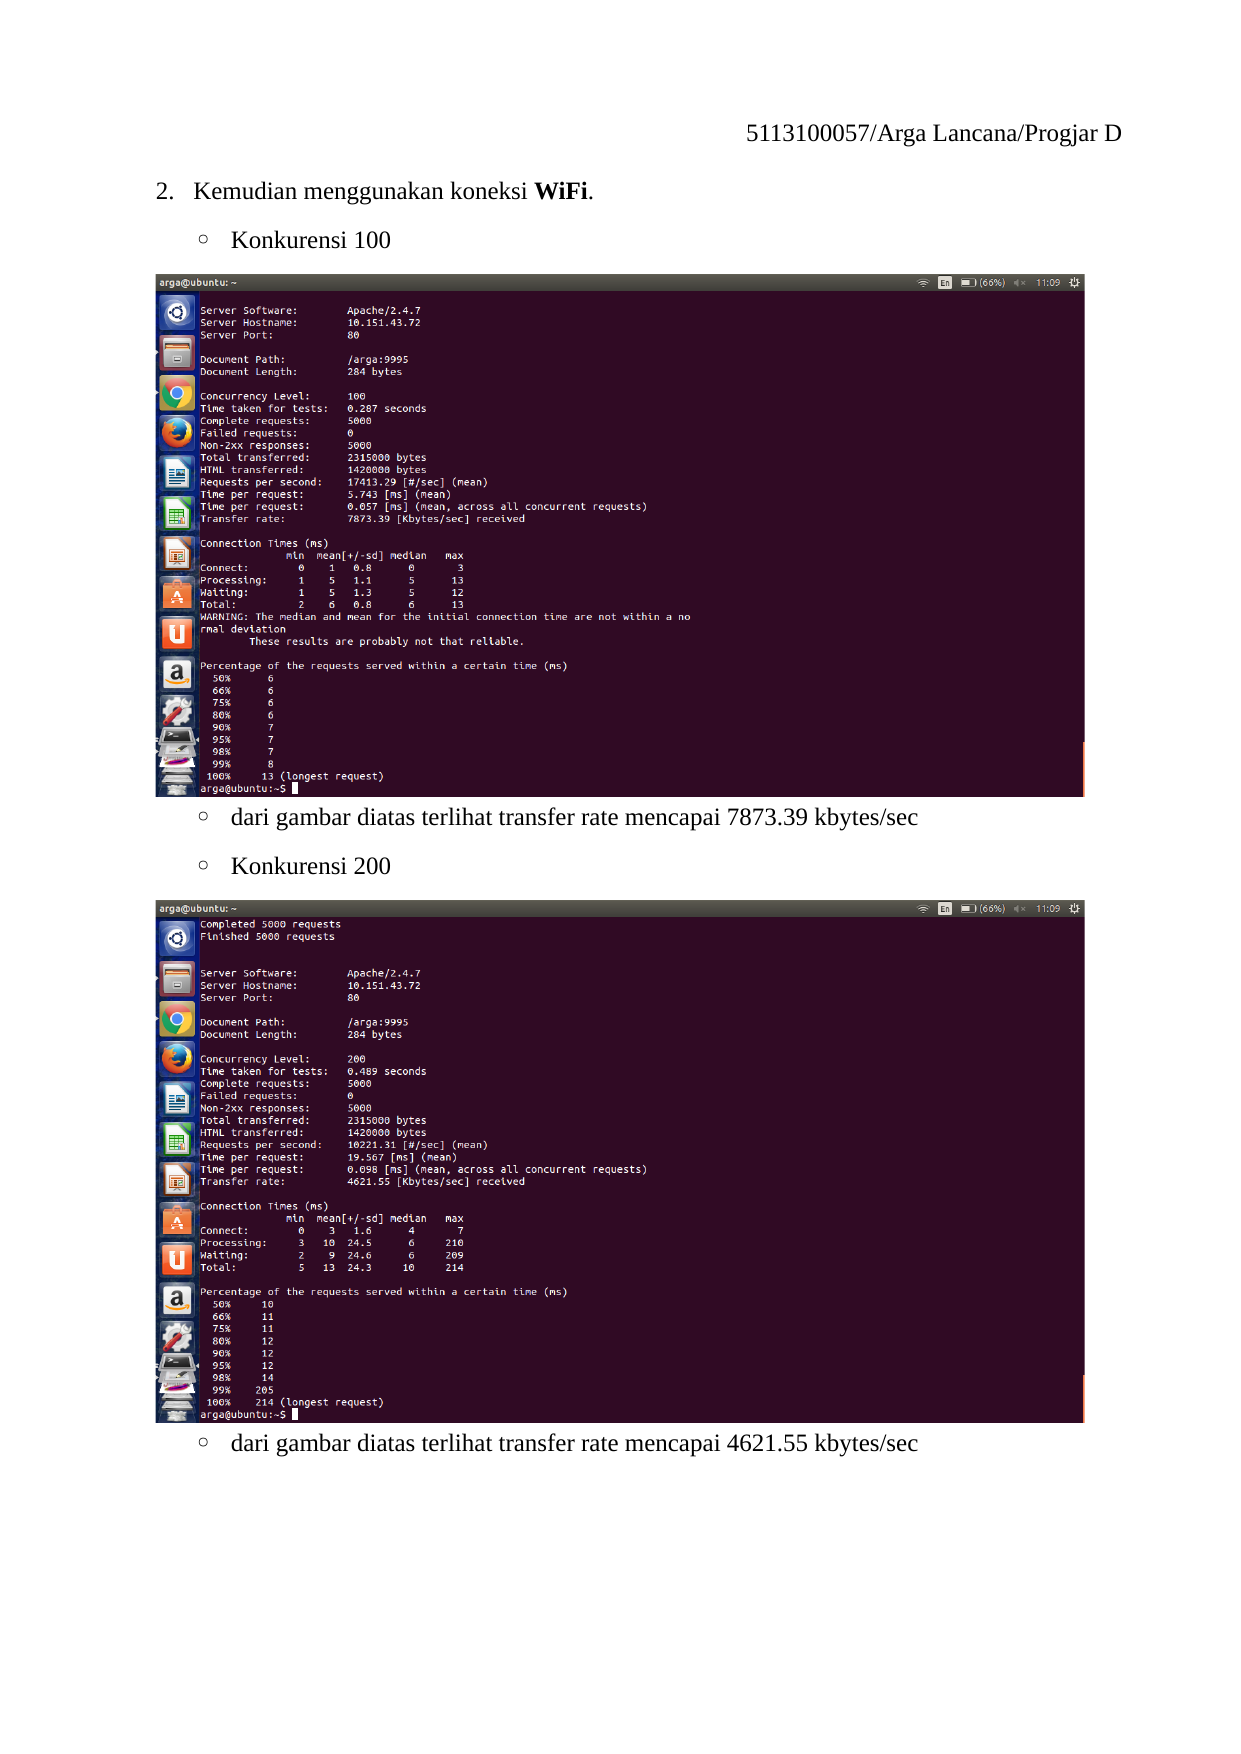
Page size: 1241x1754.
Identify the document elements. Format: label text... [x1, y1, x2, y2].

list Konkurensi 200 [193, 851, 1122, 880]
picture [155, 900, 1085, 1423]
list Konkurensi 100 [193, 225, 1122, 254]
list dari gambar diatas terlihat transfer rate mencapai 7873.39 kbytes/sec [193, 274, 1122, 831]
list Kemudian menggunakan koneksi WiFi. [156, 176, 1122, 205]
list dari gambar diatas terlihat transfer rate mencapai 4621.55 kbytes/sec [193, 901, 1122, 1457]
picture [155, 274, 1085, 797]
